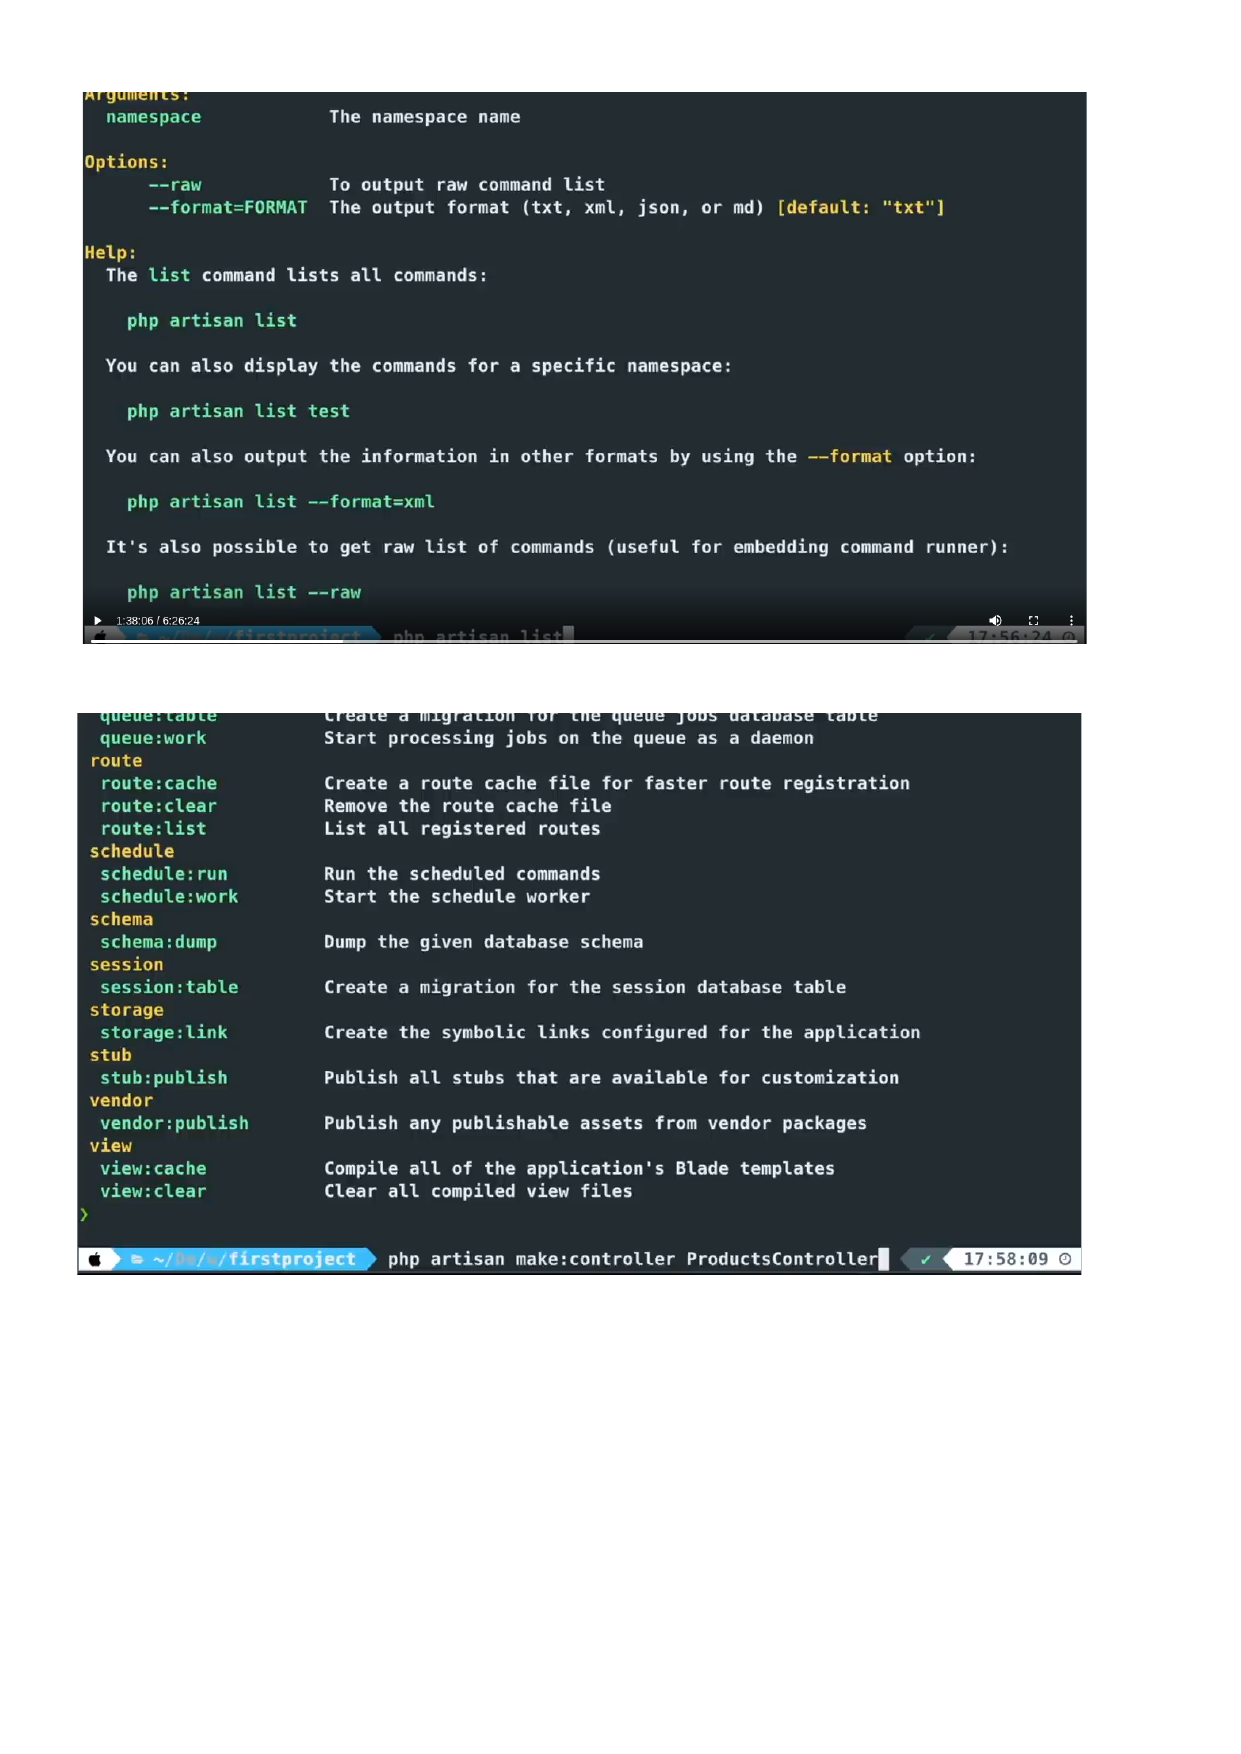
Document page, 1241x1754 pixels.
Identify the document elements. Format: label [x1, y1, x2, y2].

picture [77, 713, 1082, 1275]
picture [82, 92, 1087, 644]
